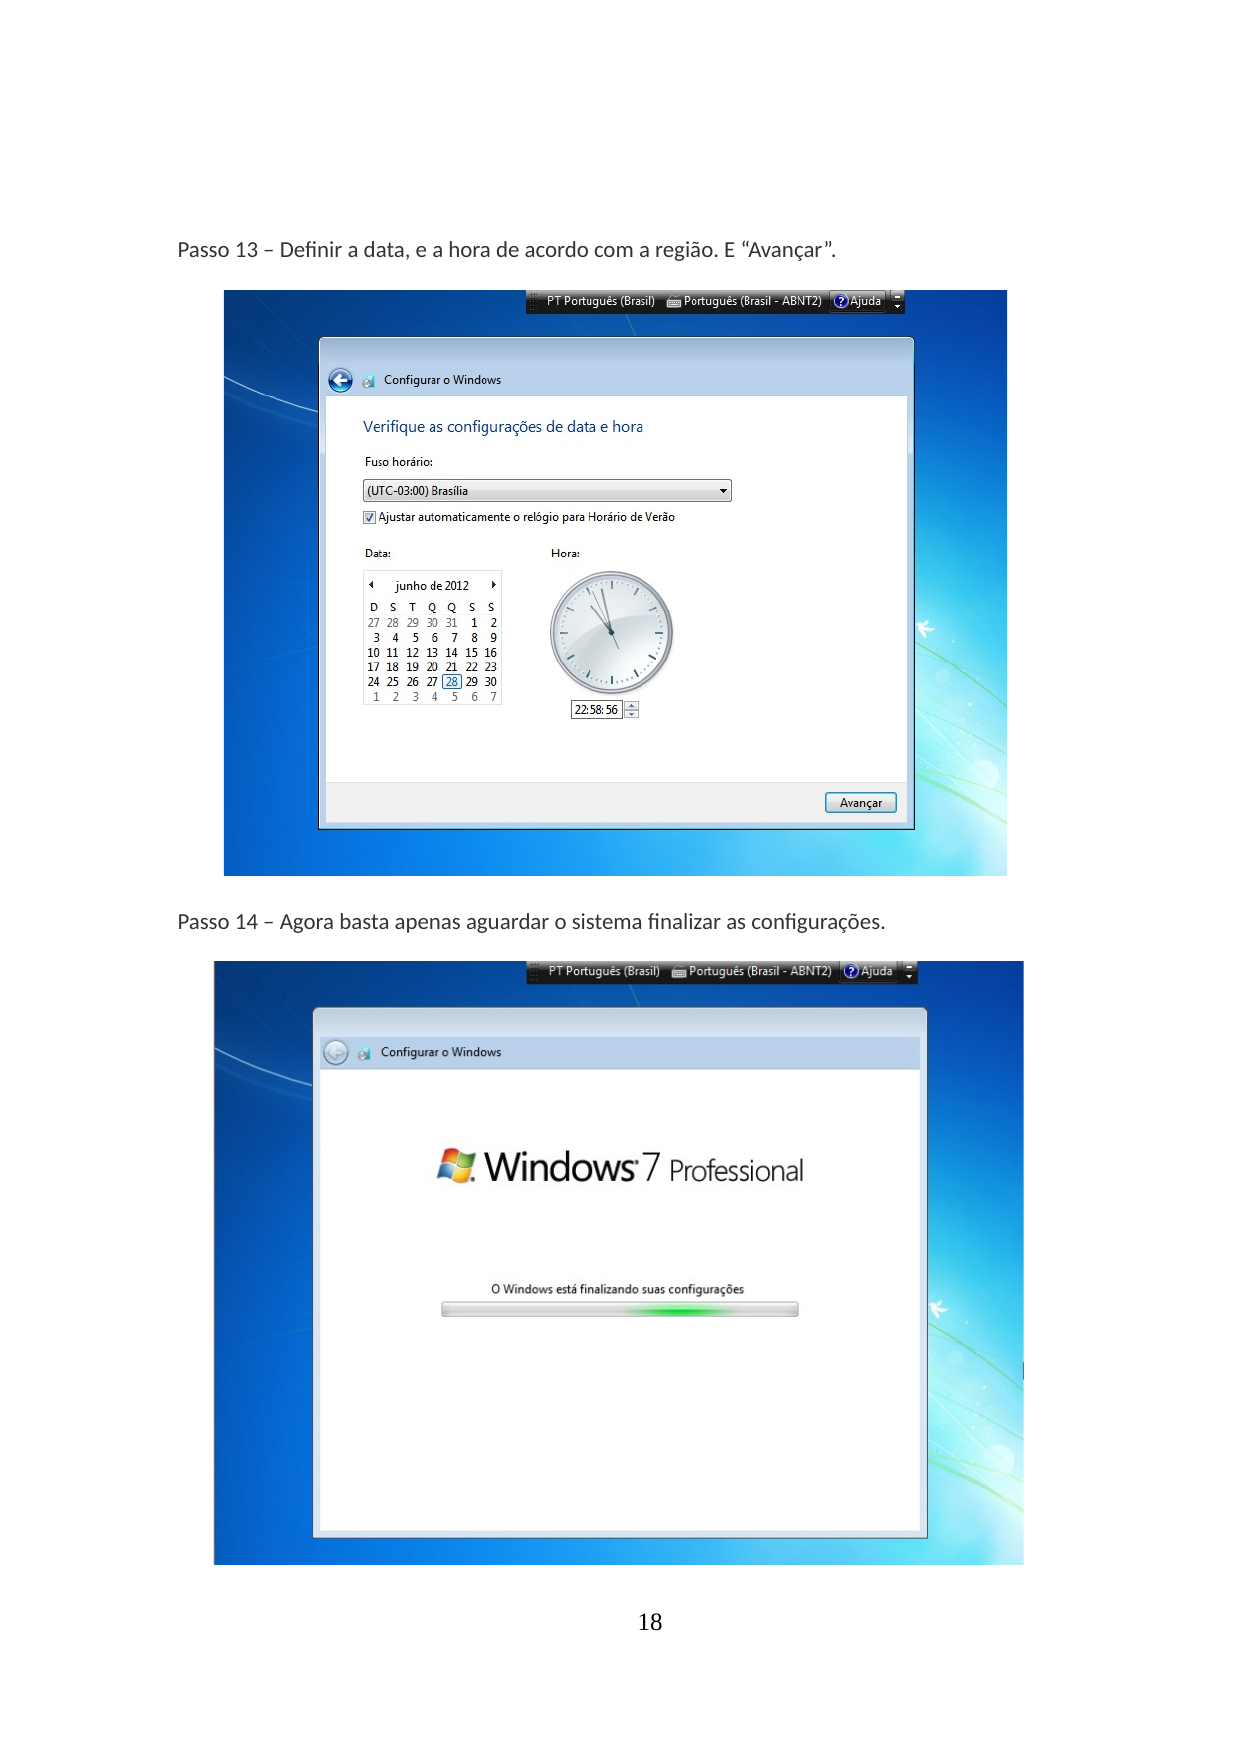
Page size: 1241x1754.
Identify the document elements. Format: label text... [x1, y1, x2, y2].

picture [223, 290, 1008, 876]
text Passo 13 – Definir a data, e a hora de acordo com a região. E “Avançar”. [177, 235, 1122, 263]
picture [213, 961, 1024, 1565]
text Passo 14 – Agora basta apenas aguardar o sistema finalizar as configurações. [177, 907, 1122, 935]
